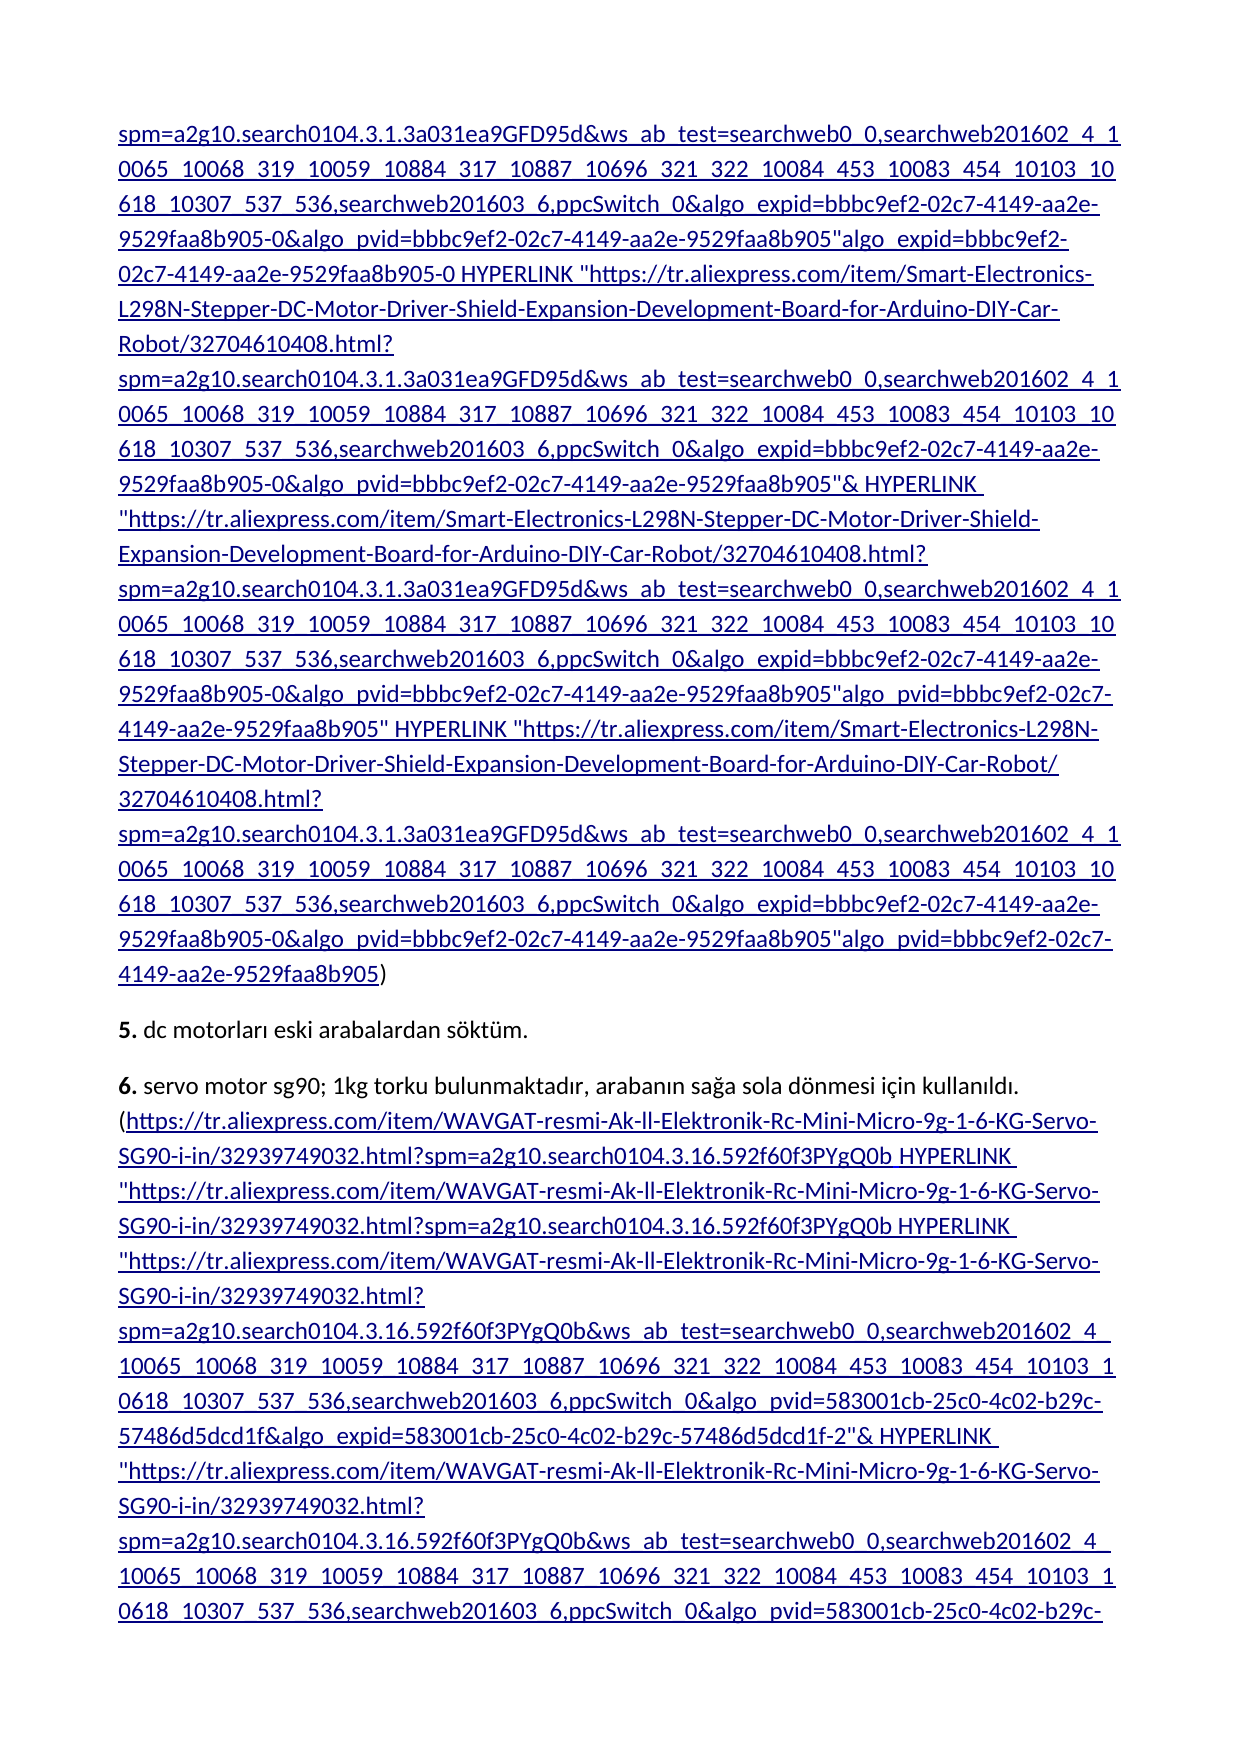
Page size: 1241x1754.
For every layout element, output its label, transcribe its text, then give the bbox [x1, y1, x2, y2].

text 6. servo motor sg90; 1kg torku bulunmaktadır, arabanın sağa sola dönmesi için kullanıldı. (https://tr.aliexpress.com/item/WAVGAT-resmi-Ak-ll-Elektronik-Rc-Mini-Micro-9g-1-6-KG-Servo-SG90-i-in/32939749032.html?spm=a2g10.search0104.3.16.592f60f3PYgQ0b HYPERLINK "https://tr.aliexpress.com/item/WAVGAT-resmi-Ak-ll-Elektronik-Rc-Mini-Micro-9g-1-6-KG-Servo-SG90-i-in/32939749032.html?spm=a2g10.search0104.3.16.592f60f3PYgQ0b HYPERLINK "https://tr.aliexpress.com/item/WAVGAT-resmi-Ak-ll-Elektronik-Rc-Mini-Micro-9g-1-6-KG-Servo-SG90-i-in/32939749032.html?spm=a2g10.search0104.3.16.592f60f3PYgQ0b&ws_ab_test=searchweb0_0,searchweb201602_4_10065_10068_319_10059_10884_317_10887_10696_321_322_10084_453_10083_454_10103_10618_10307_537_536,searchweb201603_6,ppcSwitch_0&algo_pvid=583001cb-25c0-4c02-b29c-57486d5dcd1f&algo_expid=583001cb-25c0-4c02-b29c-57486d5dcd1f-2"& HYPERLINK "https://tr.aliexpress.com/item/WAVGAT-resmi-Ak-ll-Elektronik-Rc-Mini-Micro-9g-1-6-KG-Servo-SG90-i-in/32939749032.html?spm=a2g10.search0104.3.16.592f60f3PYgQ0b&ws_ab_test=searchweb0_0,searchweb201602_4_10065_10068_319_10059_10884_317_10887_10696_321_322_10084_453_10083_454_10103_10618_10307_537_536,searchweb201603_6,ppcSwitch_0&algo_pvid=583001cb-25c0-4c02-b29c- [118, 1070, 1122, 1625]
text 5. dc motorları eski arabalardan söktüm. [118, 1014, 1122, 1044]
text spm=a2g10.search0104.3.1.3a031ea9GFD95d&ws_ab_test=searchweb0_0,searchweb201602_4_10065_10068_319_10059_10884_317_10887_10696_321_322_10084_453_10083_454_10103_10618_10307_537_536,searchweb201603_6,ppcSwitch_0&algo_expid=bbbc9ef2-02c7-4149-aa2e-9529faa8b905-0&algo_pvid=bbbc9ef2-02c7-4149-aa2e-9529faa8b905"algo_expid=bbbc9ef2-02c7-4149-aa2e-9529faa8b905-0 HYPERLINK "https://tr.aliexpress.com/item/Smart-Electronics-L298N-Stepper-DC-Motor-Driver-Shield-Expansion-Development-Board-for-Arduino-DIY-Car-Robot/32704610408.html?spm=a2g10.search0104.3.1.3a031ea9GFD95d&ws_ab_test=searchweb0_0,searchweb201602_4_10065_10068_319_10059_10884_317_10887_10696_321_322_10084_453_10083_454_10103_10618_10307_537_536,searchweb201603_6,ppcSwitch_0&algo_expid=bbbc9ef2-02c7-4149-aa2e-9529faa8b905-0&algo_pvid=bbbc9ef2-02c7-4149-aa2e-9529faa8b905"& HYPERLINK "https://tr.aliexpress.com/item/Smart-Electronics-L298N-Stepper-DC-Motor-Driver-Shield-Expansion-Development-Board-for-Arduino-DIY-Car-Robot/32704610408.html?spm=a2g10.search0104.3.1.3a031ea9GFD95d&ws_ab_test=searchweb0_0,searchweb201602_4_10065_10068_319_10059_10884_317_10887_10696_321_322_10084_453_10083_454_10103_10618_10307_537_536,searchweb201603_6,ppcSwitch_0&algo_expid=bbbc9ef2-02c7-4149-aa2e-9529faa8b905-0&algo_pvid=bbbc9ef2-02c7-4149-aa2e-9529faa8b905"algo_pvid=bbbc9ef2-02c7-4149-aa2e-9529faa8b905" HYPERLINK "https://tr.aliexpress.com/item/Smart-Electronics-L298N-Stepper-DC-Motor-Driver-Shield-Expansion-Development-Board-for-Arduino-DIY-Car-Robot/32704610408.html?spm=a2g10.search0104.3.1.3a031ea9GFD95d&ws_ab_test=searchweb0_0,searchweb201602_4_10065_10068_319_10059_10884_317_10887_10696_321_322_10084_453_10083_454_10103_10618_10307_537_536,searchweb201603_6,ppcSwitch_0&algo_expid=bbbc9ef2-02c7-4149-aa2e-9529faa8b905-0&algo_pvid=bbbc9ef2-02c7-4149-aa2e-9529faa8b905"algo_pvid=bbbc9ef2-02c7-4149-aa2e-9529faa8b905) [118, 118, 1122, 989]
